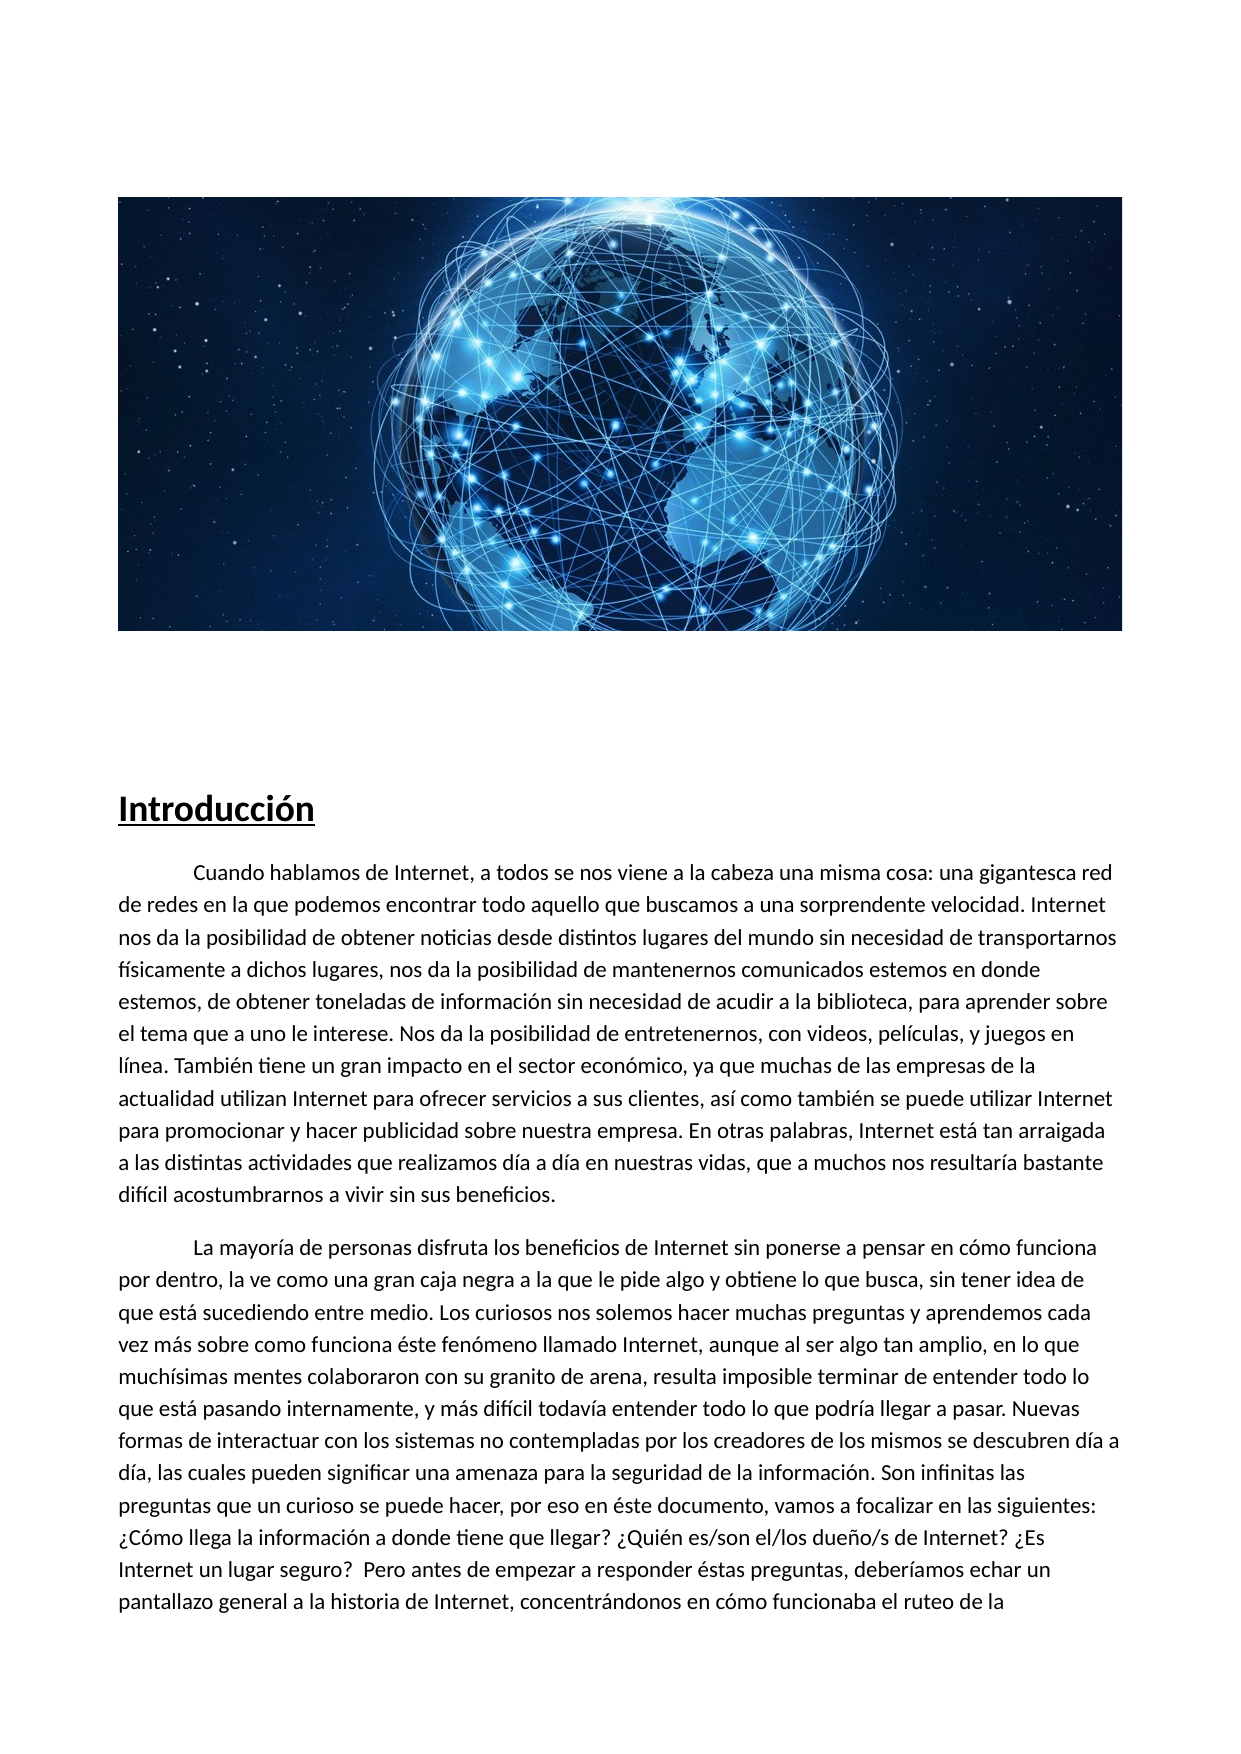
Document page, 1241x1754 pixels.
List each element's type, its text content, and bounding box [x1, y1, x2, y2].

text Cuando hablamos de Internet, a todos se nos viene a la cabeza una misma cosa: una gigantesca red de redes en la que podemos encontrar todo aquello que buscamos a una sorprendente velocidad. Internet nos da la posibilidad de obtener noticias desde distintos lugares del mundo sin necesidad de transportarnos físicamente a dichos lugares, nos da la posibilidad de mantenernos comunicados estemos en donde estemos, de obtener toneladas de información sin necesidad de acudir a la biblioteca, para aprender sobre el tema que a uno le interese. Nos da la posibilidad de entretenernos, con videos, películas, y juegos en línea. También tiene un gran impacto en el sector económico, ya que muchas de las empresas de la actualidad utilizan Internet para ofrecer servicios a sus clientes, así como también se puede utilizar Internet para promocionar y hacer publicidad sobre nuestra empresa. En otras palabras, Internet está tan arraigada a las distintas actividades que realizamos día a día en nuestras vidas, que a muchos nos resultaría bastante difícil acostumbrarnos a vivir sin sus beneficios. [118, 858, 1122, 1208]
text Introducción [118, 785, 1122, 831]
text La mayoría de personas disfruta los beneficios de Internet sin ponerse a pensar en cómo funciona por dentro, la ve como una gran caja negra a la que le pide algo y obtiene lo que busca, sin tener idea de que está sucediendo entre medio. Los curiosos nos solemos hacer muchas preguntas y aprendemos cada vez más sobre como funciona éste fenómeno llamado Internet, aunque al ser algo tan amplio, en lo que muchísimas mentes colaboraron con su granito de arena, resulta imposible terminar de entender todo lo que está pasando internamente, y más difícil todavía entender todo lo que podría llegar a pasar. Nuevas formas de interactuar con los sistemas no contempladas por los creadores de los mismos se descubren día a día, las cuales pueden significar una amenaza para la seguridad de la información. Son infinitas las preguntas que un curioso se puede hacer, por eso en éste documento, vamos a focalizar en las siguientes: ¿Cómo llega la información a donde tiene que llegar? ¿Quién es/son el/los dueño/s de Internet? ¿Es Internet un lugar seguro? Pero antes de empezar a responder éstas preguntas, deberíamos echar un pantallazo general a la historia de Internet, concentrándonos en cómo funcionaba el ruteo de la [118, 1233, 1122, 1615]
picture [118, 197, 1123, 631]
